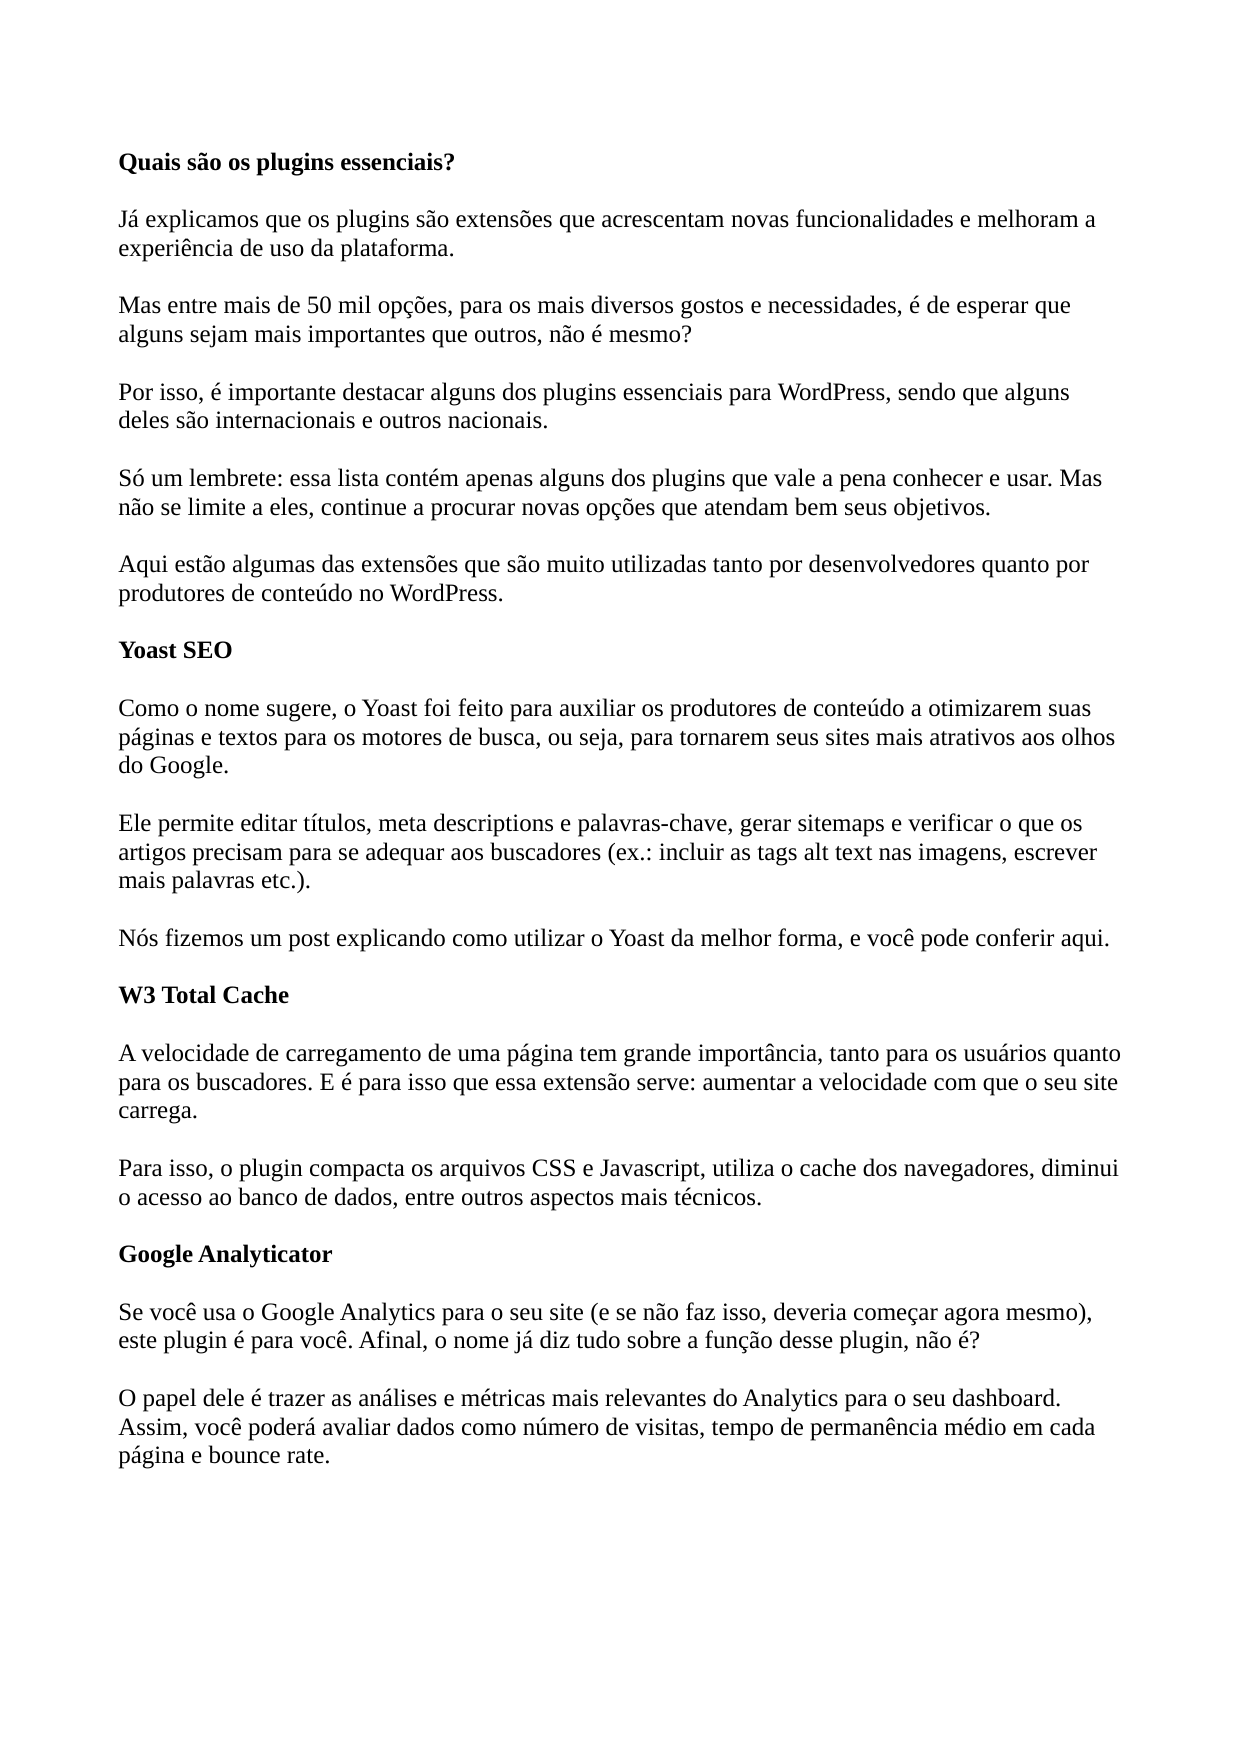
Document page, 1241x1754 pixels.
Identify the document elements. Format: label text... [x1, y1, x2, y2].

text O papel dele é trazer as análises e métricas mais relevantes do Analytics para o seu dashboard. Assim, você poderá avaliar dados como número de visitas, tempo de permanência médio em cada página e bounce rate. [118, 1383, 1122, 1469]
text Só um lembrete: essa lista contém apenas alguns dos plugins que vale a pena conhecer e usar. Mas não se limite a eles, continue a procurar novas opções que atendam bem seus objetivos. [118, 463, 1122, 521]
text W3 Total Cache [118, 981, 1122, 1009]
text Ele permite editar títulos, meta descriptions e palavras-chave, gerar sitemaps e verificar o que os artigos precisam para se adequar aos buscadores (ex.: incluir as tags alt text nas imagens, escrever mais palavras etc.). [118, 808, 1122, 894]
text Se você usa o Google Analytics para o seu site (e se não faz isso, deveria começar agora mesmo), este plugin é para você. Afinal, o nome já diz tudo sobre a função desse plugin, não é? [118, 1297, 1122, 1354]
text Yoast SEO [118, 636, 1122, 664]
text Google Analyticator [118, 1239, 1122, 1268]
text Para isso, o plugin compacta os arquivos CSS e Javascript, utiliza o cache dos navegadores, diminui o acesso ao banco de dados, entre outros aspectos mais técnicos. [118, 1153, 1122, 1211]
text Nós fizemos um post explicando como utilizar o Yoast da melhor forma, e você pode conferir aqui. [118, 923, 1122, 952]
text Mas entre mais de 50 mil opções, para os mais diversos gostos e necessidades, é de esperar que alguns sejam mais importantes que outros, não é mesmo? [118, 291, 1122, 348]
text Já explicamos que os plugins são extensões que acrescentam novas funcionalidades e melhoram a experiência de uso da plataforma. [118, 204, 1122, 262]
text Aqui estão algumas das extensões que são muito utilizadas tanto por desenvolvedores quanto por produtores de conteúdo no WordPress. [118, 549, 1122, 607]
text Como o nome sugere, o Yoast foi feito para auxiliar os produtores de conteúdo a otimizarem suas páginas e textos para os motores de busca, ou seja, para tornarem seus sites mais atrativos aos olhos do Google. [118, 693, 1122, 779]
text Quais são os plugins essenciais? [118, 147, 1122, 176]
text Por isso, é importante destacar alguns dos plugins essenciais para WordPress, sendo que alguns deles são internacionais e outros nacionais. [118, 377, 1122, 434]
text A velocidade de carregamento de uma página tem grande importância, tanto para os usuários quanto para os buscadores. E é para isso que essa extensão serve: aumentar a velocidade com que o seu site carrega. [118, 1038, 1122, 1124]
